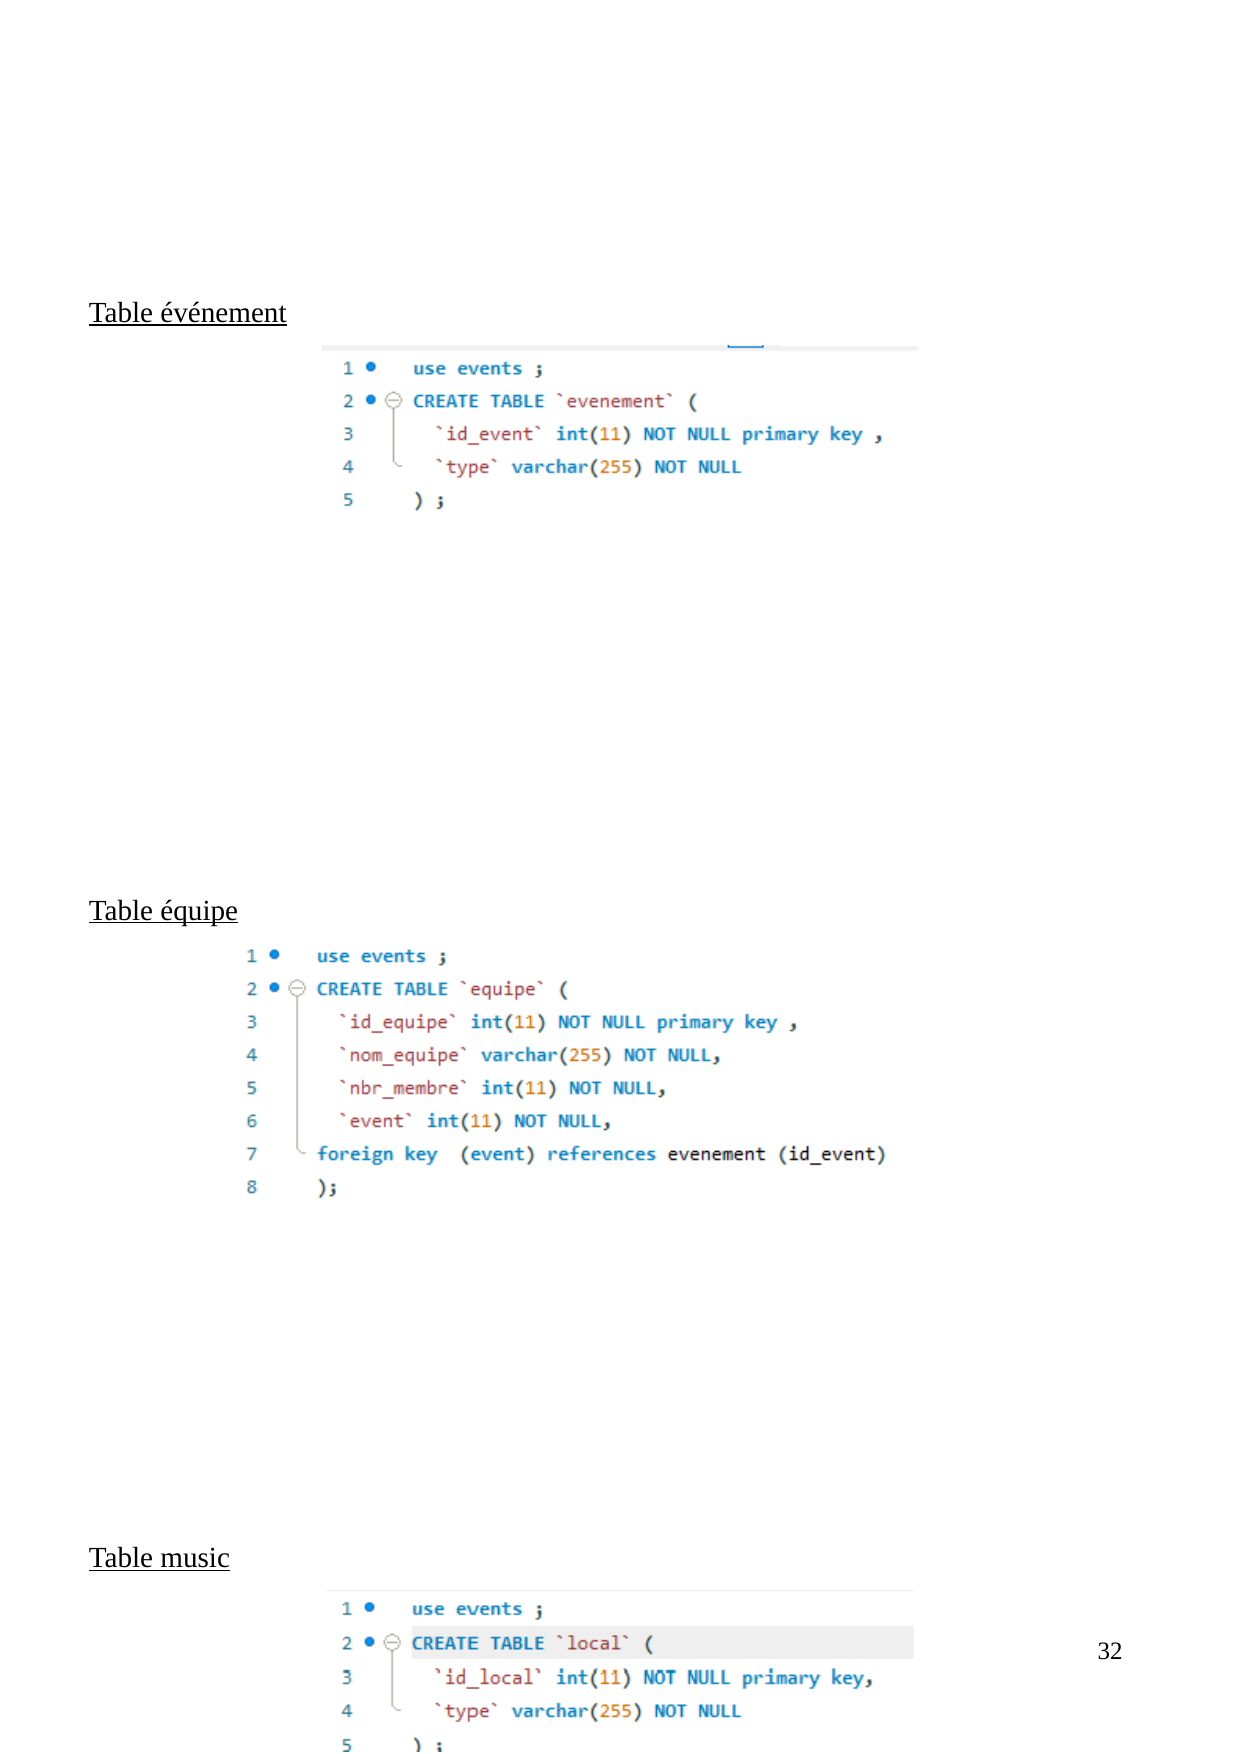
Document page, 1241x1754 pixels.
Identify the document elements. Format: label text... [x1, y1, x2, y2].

picture [326, 1590, 914, 1752]
list Table équipe [88, 893, 1078, 926]
list Table music [88, 1541, 1078, 1574]
picture [321, 345, 919, 528]
picture [223, 942, 1017, 1239]
list Table événement [88, 295, 1078, 328]
